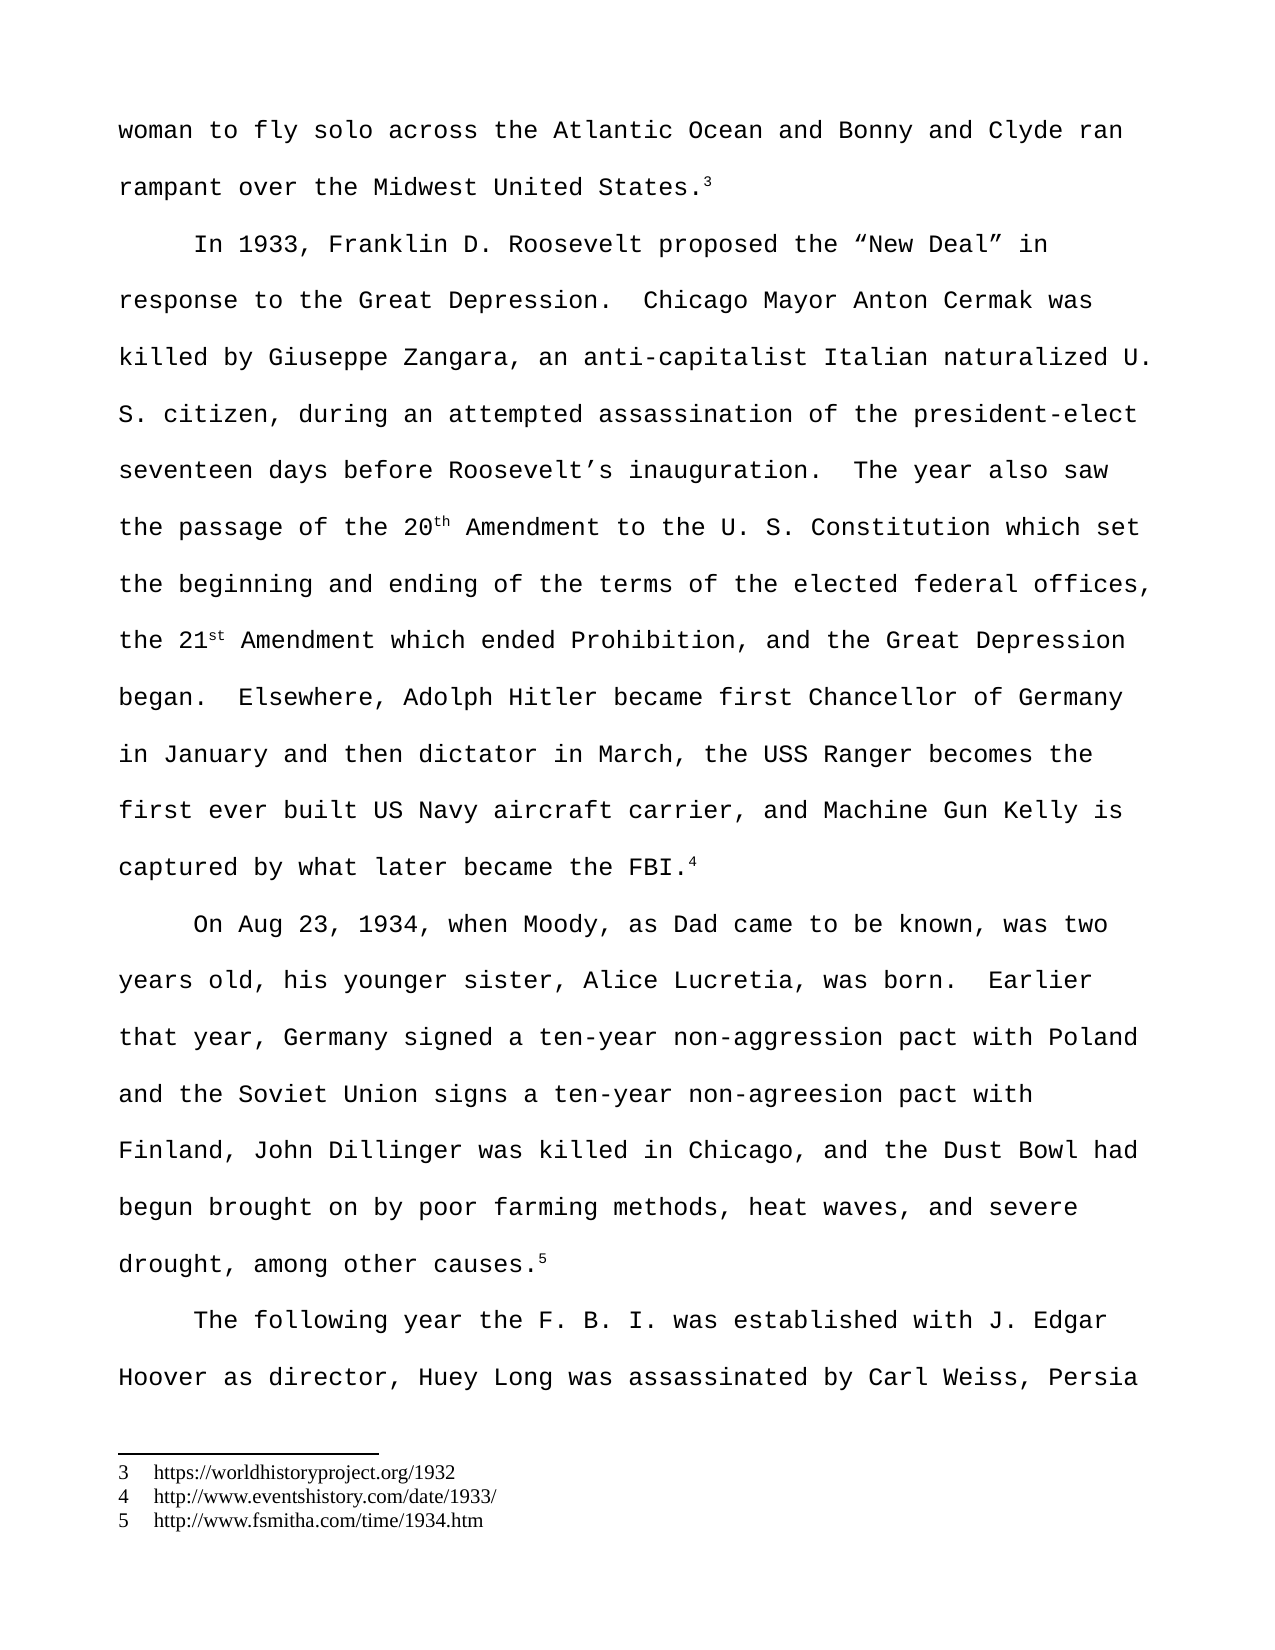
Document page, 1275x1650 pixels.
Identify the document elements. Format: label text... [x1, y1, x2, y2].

text http://www.eventshistory.com/date/1933/ [118, 1484, 1157, 1508]
text In 1933, Franklin D. Roosevelt proposed the “New Deal” in response to the Great Depression. Chicago Mayor Anton Cermak was killed by Giuseppe Zangara, an anti-capitalist Italian naturalized U. S. citizen, during an attempted assassination of the president-elect seventeen days before Roosevelt’s inauguration. The year also saw the passage of the 20th Amendment to the U. S. Constitution which set the beginning and ending of the terms of the elected federal offices, the 21st Amendment which ended Prohibition, and the Great Depression began. Elsewhere, Adolph Hitler became first Chancellor of Germany in January and then dictator in March, the USS Ranger becomes the first ever built US Navy aircraft carrier, and Machine Gun Kelly is captured by what later became the FBI. [118, 231, 1157, 883]
text The following year the F. B. I. was established with J. Edgar Hoover as director, Huey Long was assassinated by Carl Weiss, Persia [118, 1308, 1157, 1393]
text http://www.fsmitha.com/time/1934.htm [118, 1508, 1157, 1532]
text On Aug 23, 1934, when Moody, as Dad came to be known, was two years old, his younger sister, Alice Lucretia, was born. Earlier that year, Germany signed a ten-year non-aggression pact with Poland and the Soviet Union signs a ten-year non-agreesion pact with Finland, John Dillinger was killed in Chicago, and the Dust Bowl had begun brought on by poor farming methods, heat waves, and severe drought, among other causes. [118, 911, 1157, 1280]
text https://worldhistoryproject.org/1932 [118, 1460, 1157, 1484]
text woman to fly solo across the Atlantic Ocean and Bonny and Clyde ran rampant over the Midwest United States. [118, 118, 1157, 203]
